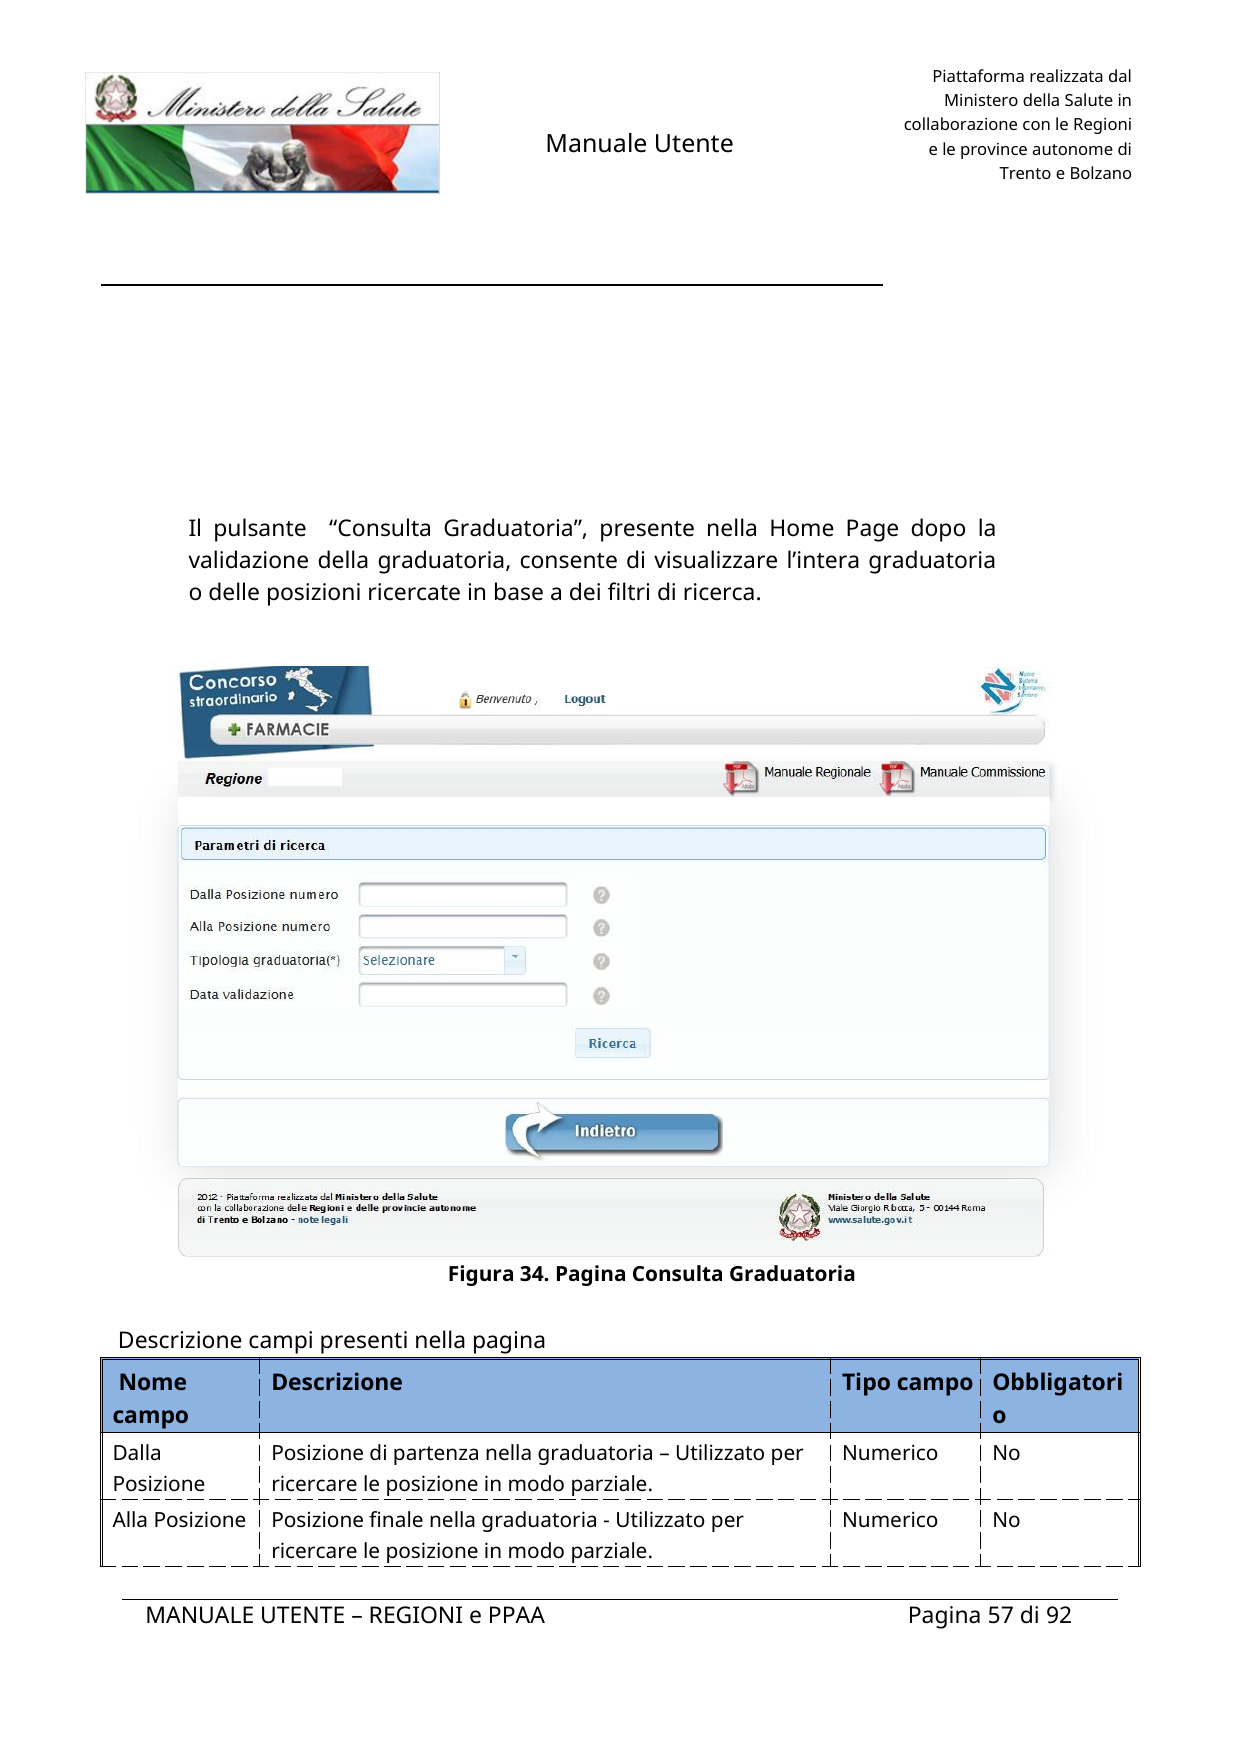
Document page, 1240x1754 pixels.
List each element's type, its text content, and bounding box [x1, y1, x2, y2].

text Figura 34. Pagina Consulta Graduatoria [112, 1259, 1078, 1288]
table_cell Numerico [831, 1433, 981, 1499]
text Il pulsante “Consulta Graduatoria”, presente nella Home Page dopo la validazione della graduatoria, consente di visualizzare l’intera graduatoria o delle posizioni ricercate in base a dei filtri di ricerca. [188, 512, 997, 607]
table_cell Dalla Posizione [103, 1433, 260, 1499]
table_cell Posizione finale nella graduatoria - Utilizzato per ricercare le posizione in modo parziale. [260, 1499, 831, 1566]
table_cell No [981, 1499, 1138, 1566]
table_header Tipo campo [831, 1360, 981, 1432]
table_cell Alla Posizione [103, 1499, 260, 1566]
text Descrizione campi presenti nella pagina [112, 1324, 1069, 1355]
table_header Obbligatorio [981, 1360, 1138, 1432]
table_cell Posizione di partenza nella graduatoria – Utilizzato per ricercare le posizione in modo parziale. [260, 1433, 831, 1499]
table_cell No [981, 1433, 1138, 1499]
table_header Descrizione [260, 1360, 831, 1432]
table_cell Numerico [831, 1499, 981, 1566]
